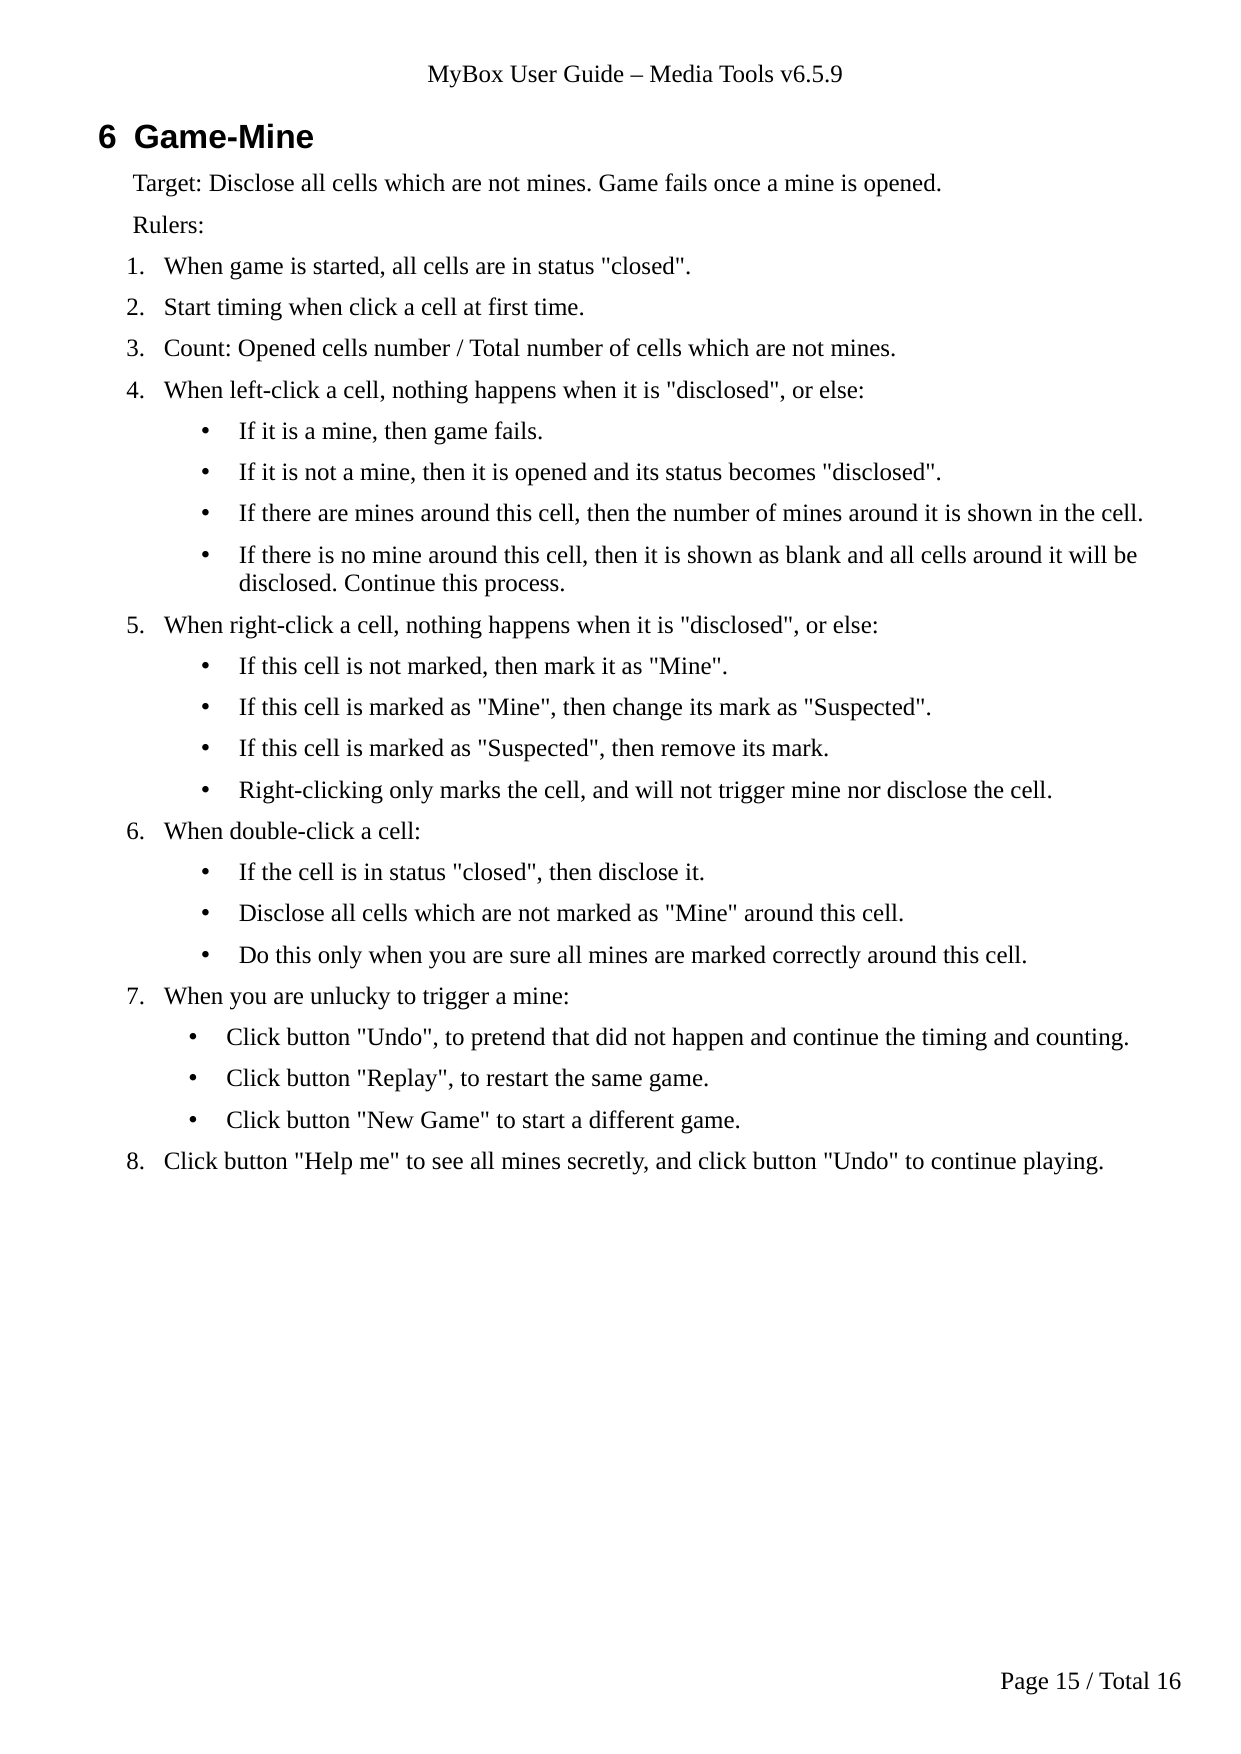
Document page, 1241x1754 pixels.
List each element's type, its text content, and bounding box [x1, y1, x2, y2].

text Rulers: [88, 210, 1181, 238]
list When left-click a cell, nothing happens when it is "disclosed", or else: [126, 375, 1181, 403]
subtitle Game-Mine [88, 117, 1181, 156]
list If there are mines around this cell, then the number of mines around it is shown in the cell. [201, 498, 1181, 527]
text Target: Disclose all cells which are not mines. Game fails once a mine is opened. [88, 168, 1181, 197]
list If it is a mine, then game fails. [201, 416, 1181, 445]
list Click button "Help me" to see all mines secretly, and click button "Undo" to continue playing. [126, 1146, 1181, 1175]
list If it is not a mine, then it is opened and its status becomes "disclosed". [201, 457, 1181, 486]
list When game is started, all cells are in status "closed". [126, 251, 1181, 280]
list When double-click a cell: [126, 816, 1181, 845]
list If this cell is marked as "Suspected", then remove its mark. [201, 733, 1181, 762]
list Right-clicking only marks the cell, and will not trigger mine nor disclose the cell. [201, 775, 1181, 803]
list Count: Opened cells number / Total number of cells which are not mines. [126, 333, 1181, 362]
list Click button "Undo", to pretend that did not happen and continue the timing and counting. [188, 1022, 1181, 1051]
list Click button "Replay", to restart the same game. [188, 1063, 1181, 1092]
list When right-click a cell, nothing happens when it is "disclosed", or else: [126, 610, 1181, 638]
list If this cell is marked as "Mine", then change its mark as "Suspected". [201, 692, 1181, 721]
list Do this only when you are sure all mines are marked correctly around this cell. [201, 940, 1181, 968]
list Click button "New Game" to start a different game. [188, 1105, 1181, 1133]
list Disclose all cells which are not marked as "Mine" around this cell. [201, 898, 1181, 927]
list If this cell is not marked, then mark it as "Mine". [201, 651, 1181, 680]
list If the cell is in status "closed", then disclose it. [201, 857, 1181, 886]
list Start timing when click a cell at first time. [126, 292, 1181, 321]
list If there is no mine around this cell, then it is shown as blank and all cells around it will be disclosed. Continue this process. [201, 540, 1181, 597]
list When you are unlucky to trigger a mine: [126, 981, 1181, 1010]
